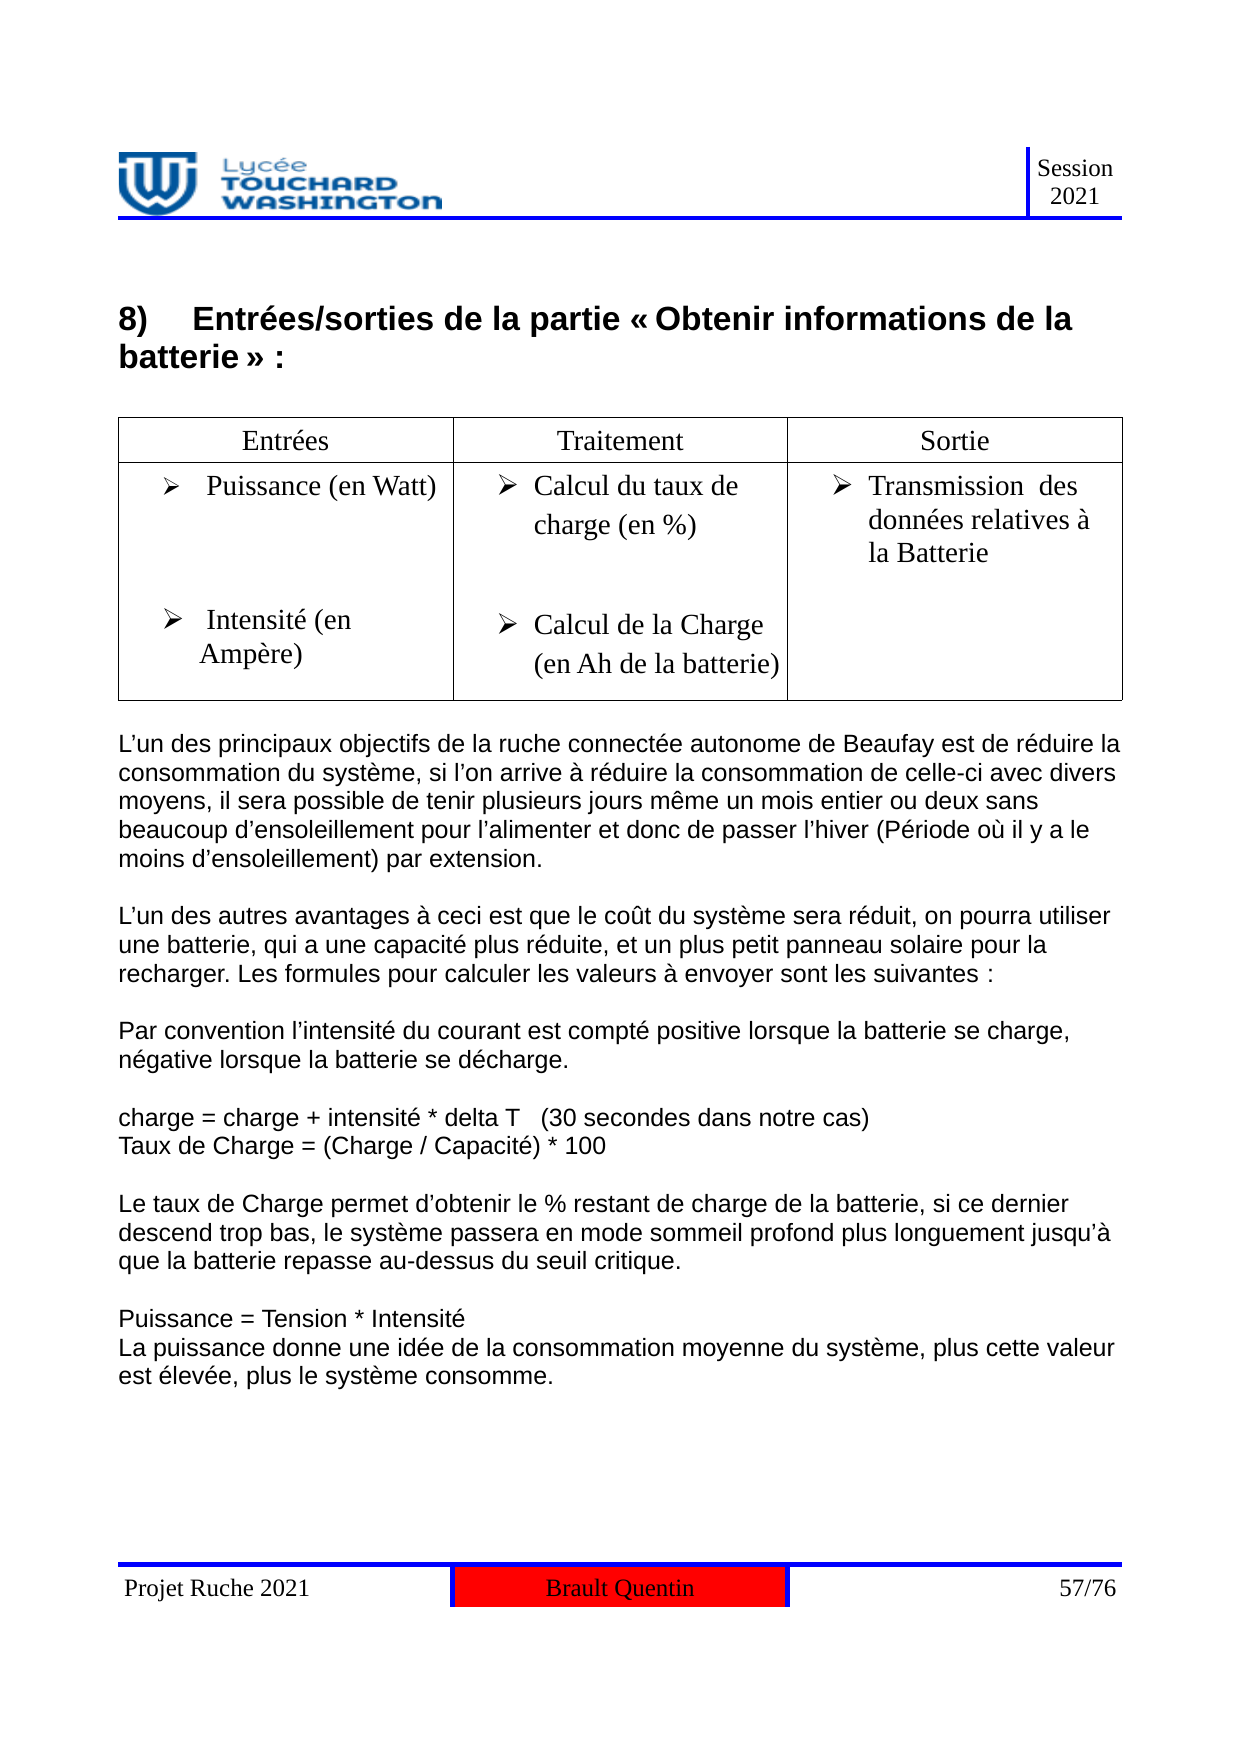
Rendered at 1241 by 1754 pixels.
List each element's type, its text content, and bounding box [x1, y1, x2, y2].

text L’un des autres avantages à ceci est que le coût du système sera réduit, on pourra utiliser une batterie, qui a une capacité plus réduite, et un plus petit panneau solaire pour la recharger. Les formules pour calculer les valeurs à envoyer sont les suivantes : [118, 873, 1122, 988]
table_header Entrées [119, 418, 453, 462]
text Taux de Charge = (Charge / Capacité) * 100 [118, 1131, 1122, 1160]
picture [118, 152, 442, 216]
table_header Traitement [454, 418, 787, 462]
table_header Sortie [788, 418, 1122, 462]
text charge = charge + intensité * delta T (30 secondes dans notre cas) [118, 1103, 1122, 1131]
text Le taux de Charge permet d’obtenir le % restant de charge de la batterie, si ce dernier descend trop bas, le système passera en mode sommeil profond plus longuement jusqu’à que la batterie repasse au-dessus du seuil critique. [118, 1189, 1122, 1275]
table_cell Calcul du taux de charge (en %) Calcul de la Charge (en Ah de la batterie) [454, 463, 787, 700]
text La puissance donne une idée de la consommation moyenne du système, plus cette valeur est élevée, plus le système consomme. [118, 1333, 1122, 1390]
table_cell Transmission des données relatives à la Batterie [788, 463, 1122, 700]
subtitle Entrées/sorties de la partie « Obtenir informations de la batterie » : [118, 299, 1122, 376]
table_cell Puissance (en Watt) Intensité (en Ampère) [119, 463, 453, 700]
text L’un des principaux objectifs de la ruche connectée autonome de Beaufay est de réduire la consommation du système, si l’on arrive à réduire la consommation de celle-ci avec divers moyens, il sera possible de tenir plusieurs jours même un mois entier ou deux sans beaucoup d’ensoleillement pour l’alimenter et donc de passer l’hiver (Période où il y a le moins d’ensoleillement) par extension. [118, 729, 1122, 873]
text Par convention l’intensité du courant est compté positive lorsque la batterie se charge, négative lorsque la batterie se décharge. [118, 1016, 1122, 1074]
text Puissance = Tension * Intensité [118, 1304, 1122, 1333]
